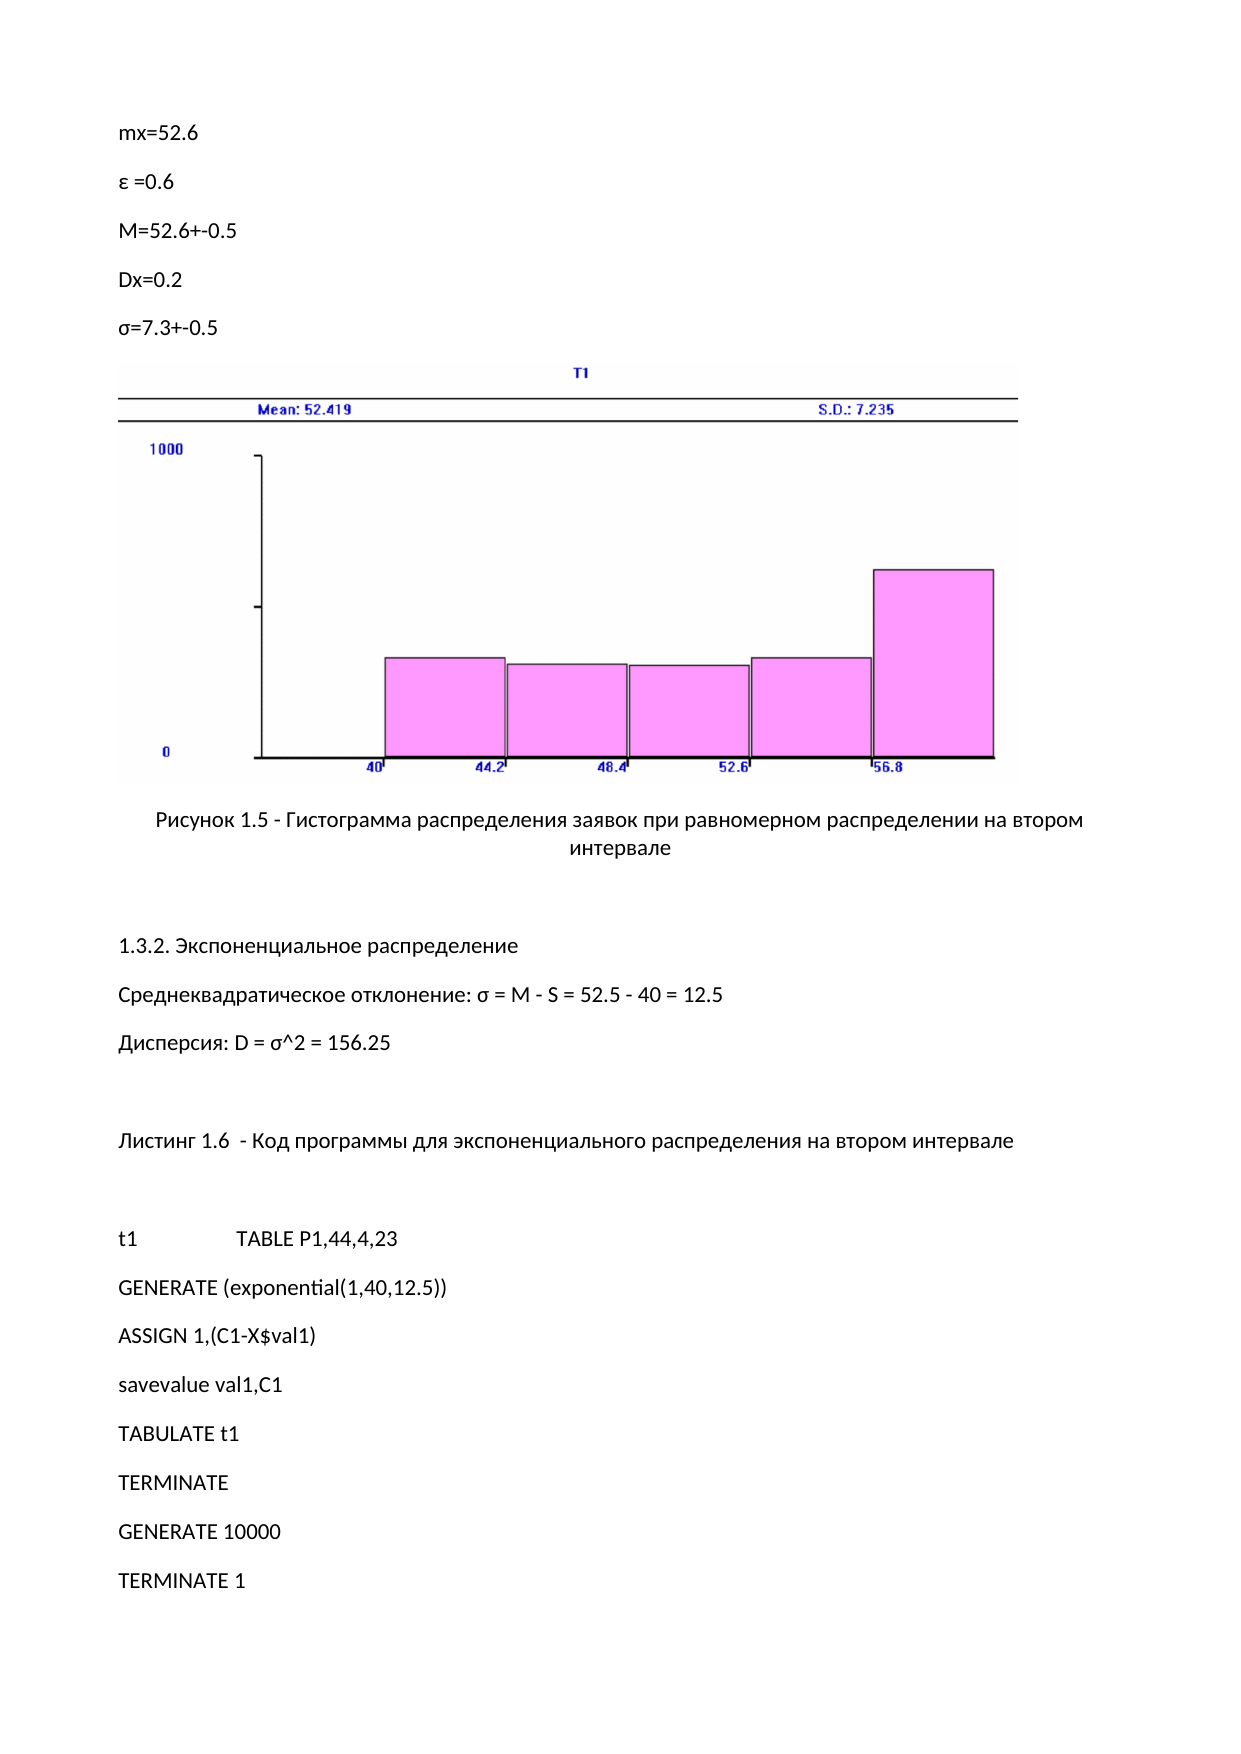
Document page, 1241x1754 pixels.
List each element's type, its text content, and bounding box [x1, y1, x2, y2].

text GENERATE 10000 [118, 1517, 1122, 1545]
text Dx=0.2 [118, 265, 1122, 293]
text GENERATE (exponential(1,40,12.5)) [118, 1273, 1122, 1301]
text TERMINATE [118, 1468, 1122, 1496]
text ε =0.6 [118, 167, 1122, 195]
text ASSIGN 1,(C1-X$val1) [118, 1322, 1122, 1350]
text 1.3.2. Экспоненциальное распределение [118, 931, 1122, 959]
text Дисперсия: D = σ^2 = 156.25 [118, 1028, 1122, 1057]
text Среднеквадратическое отклонение: σ = M - S = 52.5 - 40 = 12.5 [118, 980, 1122, 1008]
text Листинг 1.6 - Код программы для экспоненциального распределения на втором интервале [118, 1126, 1122, 1154]
text TABULATE t1 [118, 1419, 1122, 1447]
text M=52.6+-0.5 [118, 216, 1122, 244]
text t1 TABLE P1,44,4,23 [118, 1224, 1122, 1252]
text σ=7.3+-0.5 [118, 313, 1122, 342]
text Рисунок 1.5 - Гистограмма распределения заявок при равномерном распределении на втором интервале [118, 805, 1122, 861]
text savevalue val1,C1 [118, 1371, 1122, 1398]
text mx=52.6 [118, 118, 1122, 146]
text TERMINATE 1 [118, 1566, 1122, 1594]
